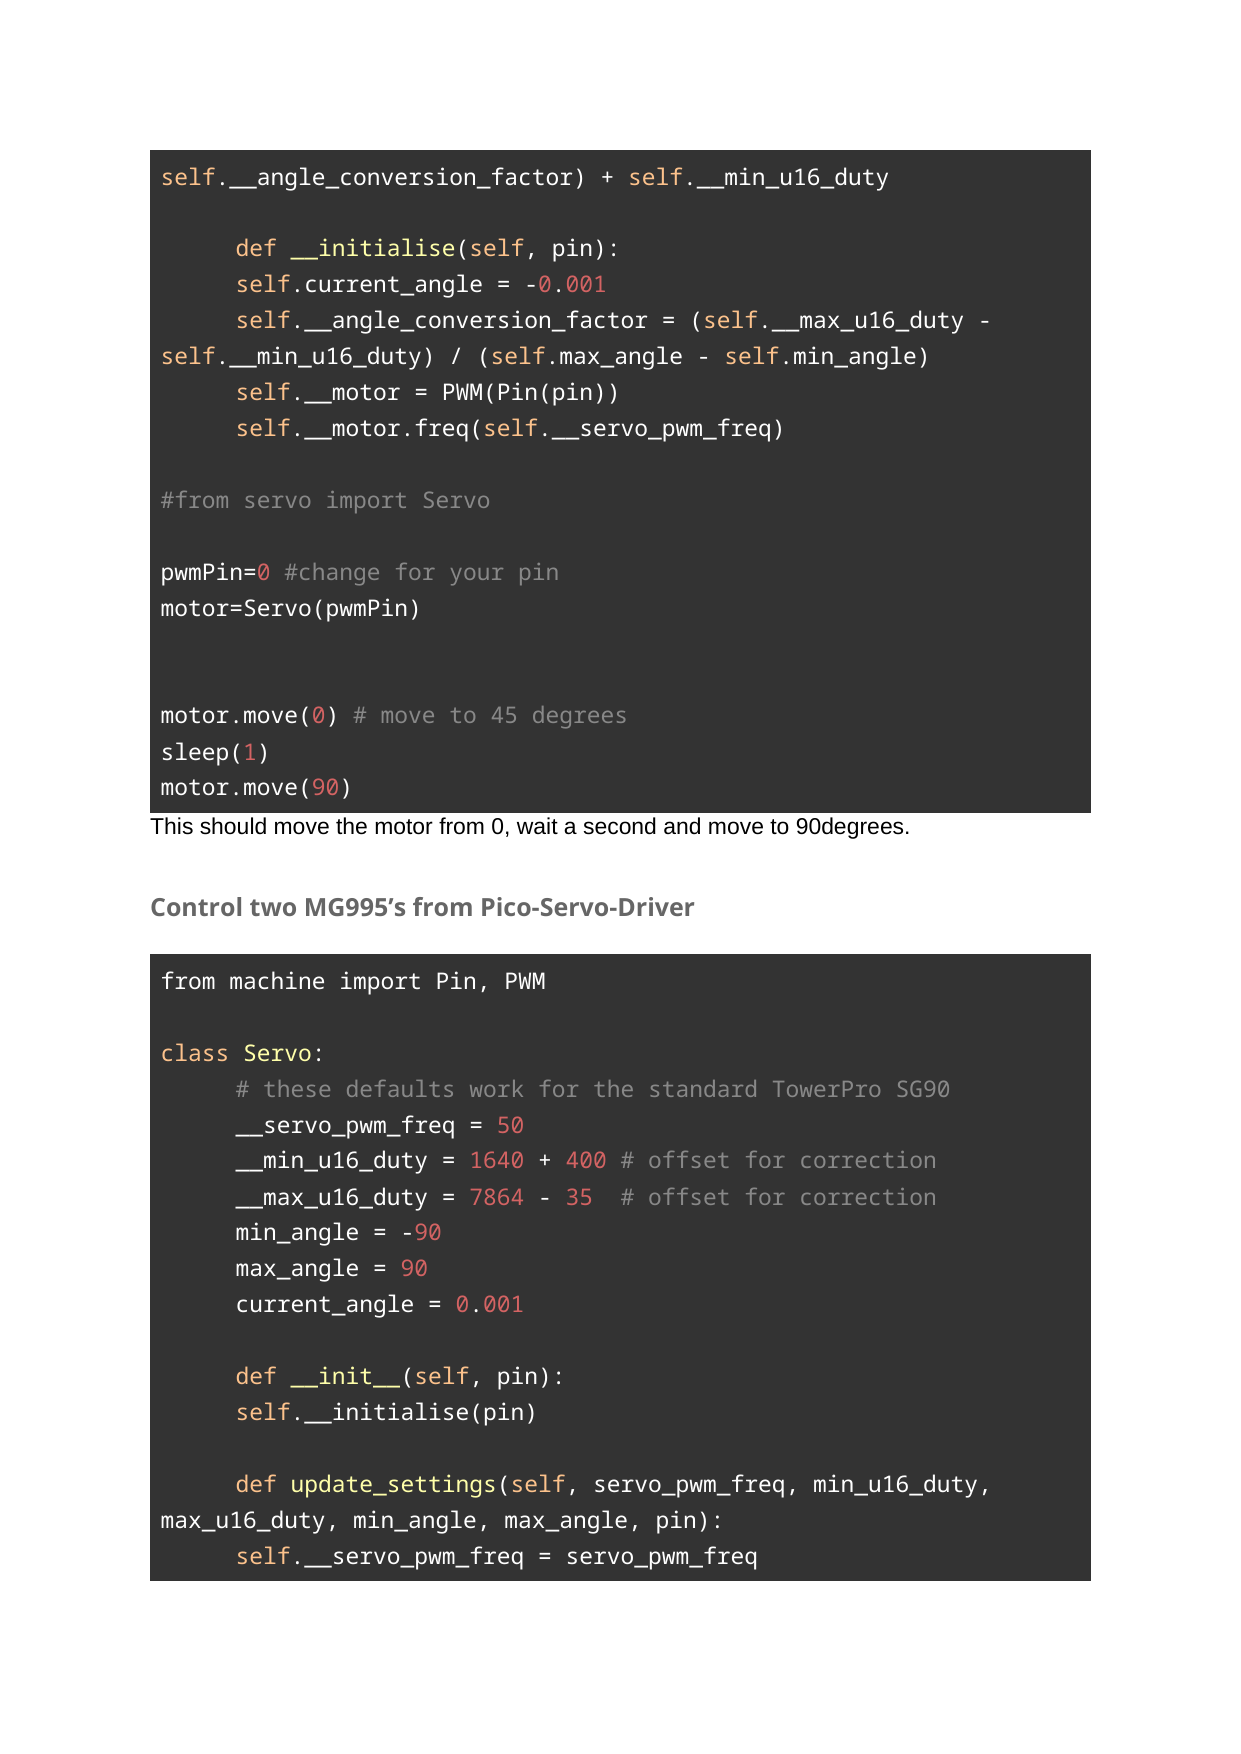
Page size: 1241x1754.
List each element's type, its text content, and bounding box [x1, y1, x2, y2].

table_header self.__angle_conversion_factor) + self.__min_u16_duty def __initialise(self, pin): self.current_angle = -0.001 self.__angle_conversion_factor = (self.__max_u16_duty - self.__min_u16_duty) / (self.max_angle - self.min_angle) self.__motor = PWM(Pin(pin)) self.__motor.freq(self.__servo_pwm_freq) #from servo import Servo pwmPin=0 #change for your pin motor=Servo(pwmPin) motor.move(0) # move to 45 degrees sleep(1) motor.move(90) [150, 150, 1091, 813]
text This should move the motor from 0, wait a second and move to 90degrees. [150, 813, 1090, 839]
table_header from machine import Pin, PWM class Servo: # these defaults work for the standard TowerPro SG90 __servo_pwm_freq = 50 __min_u16_duty = 1640 + 400 # offset for correction __max_u16_duty = 7864 - 35 # offset for correction min_angle = -90 max_angle = 90 current_angle = 0.001 def __init__(self, pin): self.__initialise(pin) def update_settings(self, servo_pwm_freq, min_u16_duty, max_u16_duty, min_angle, max_angle, pin): self.__servo_pwm_freq = servo_pwm_freq [150, 954, 1091, 1581]
subtitle Control two MG995’s from Pico-Servo-Driver [150, 890, 1090, 924]
